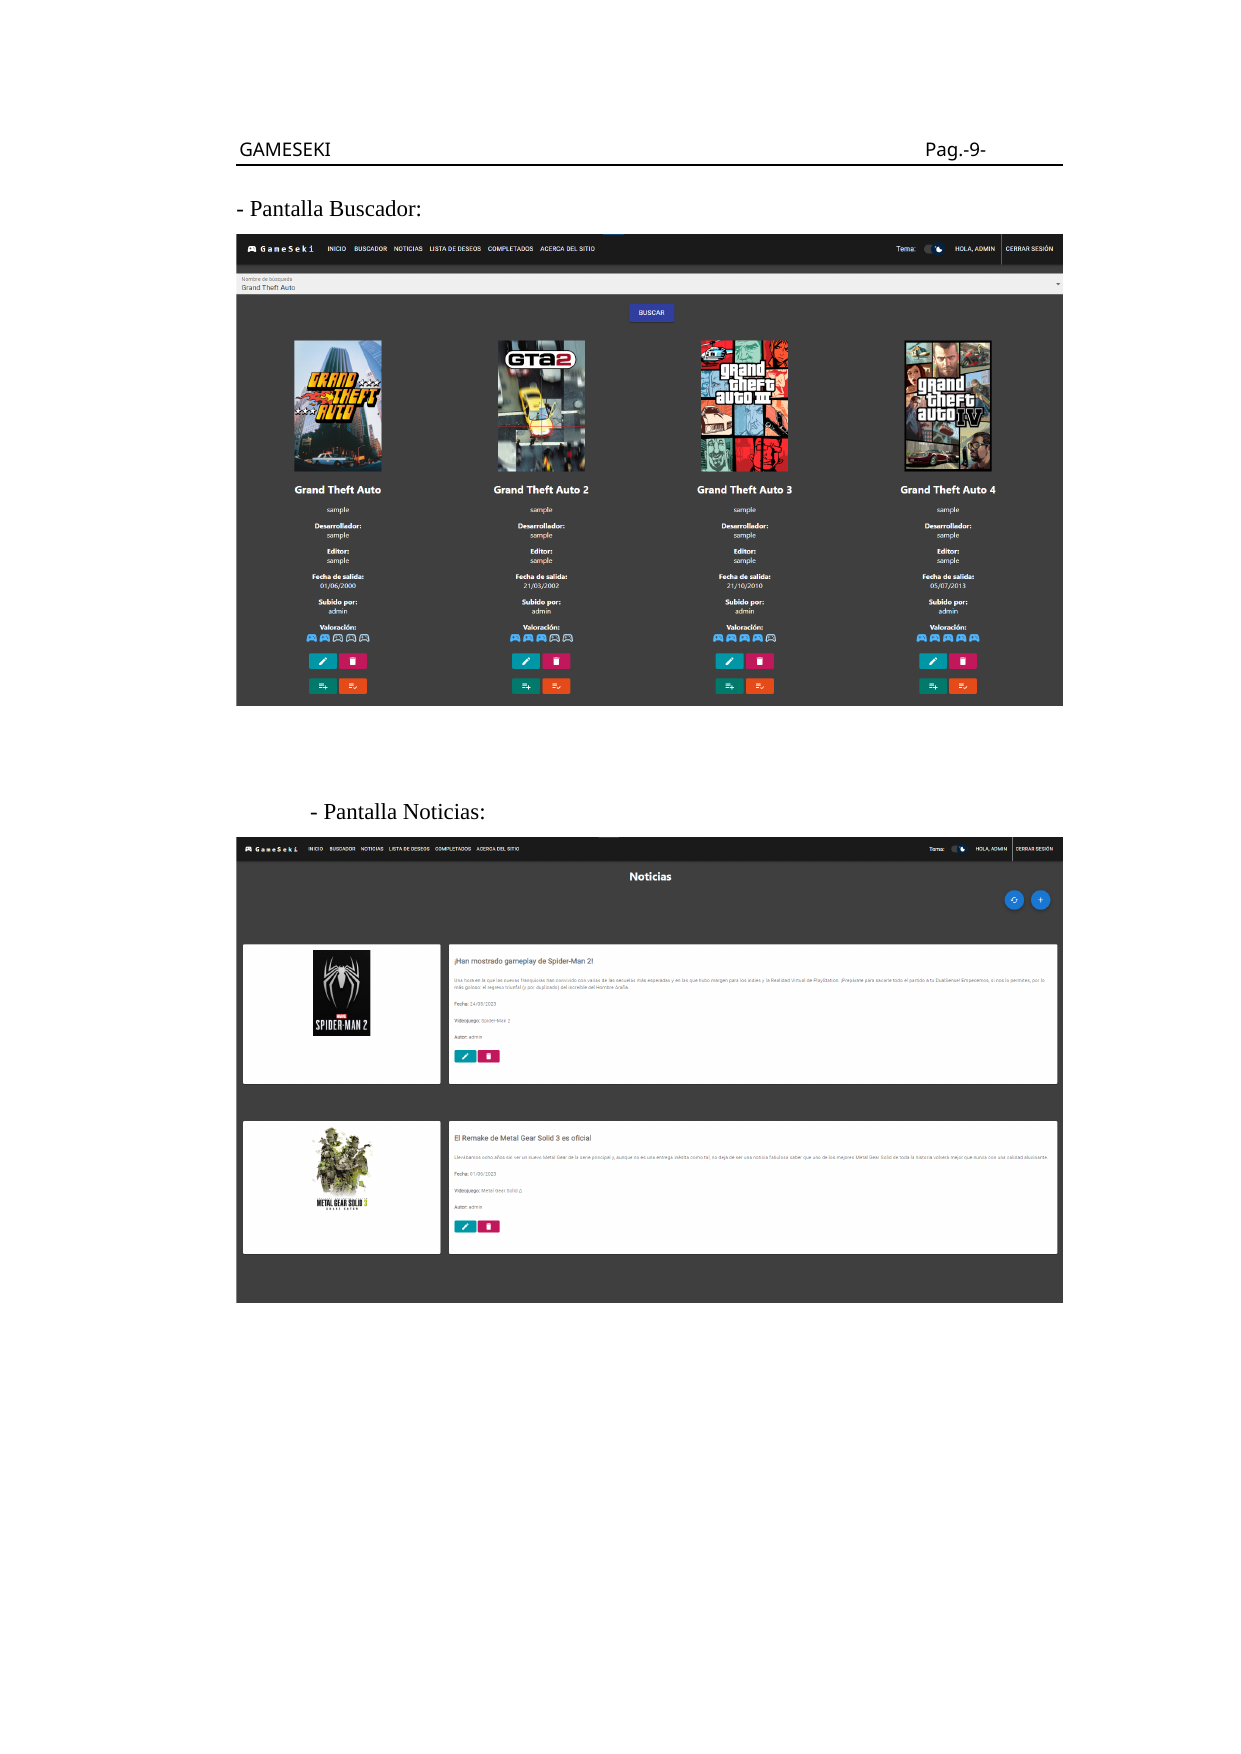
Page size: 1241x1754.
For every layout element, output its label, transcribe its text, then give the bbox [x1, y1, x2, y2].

text - Pantalla Buscador: [236, 195, 1063, 222]
text - Pantalla Noticias: [236, 798, 1063, 824]
picture [236, 234, 1063, 706]
picture [236, 837, 1063, 1303]
